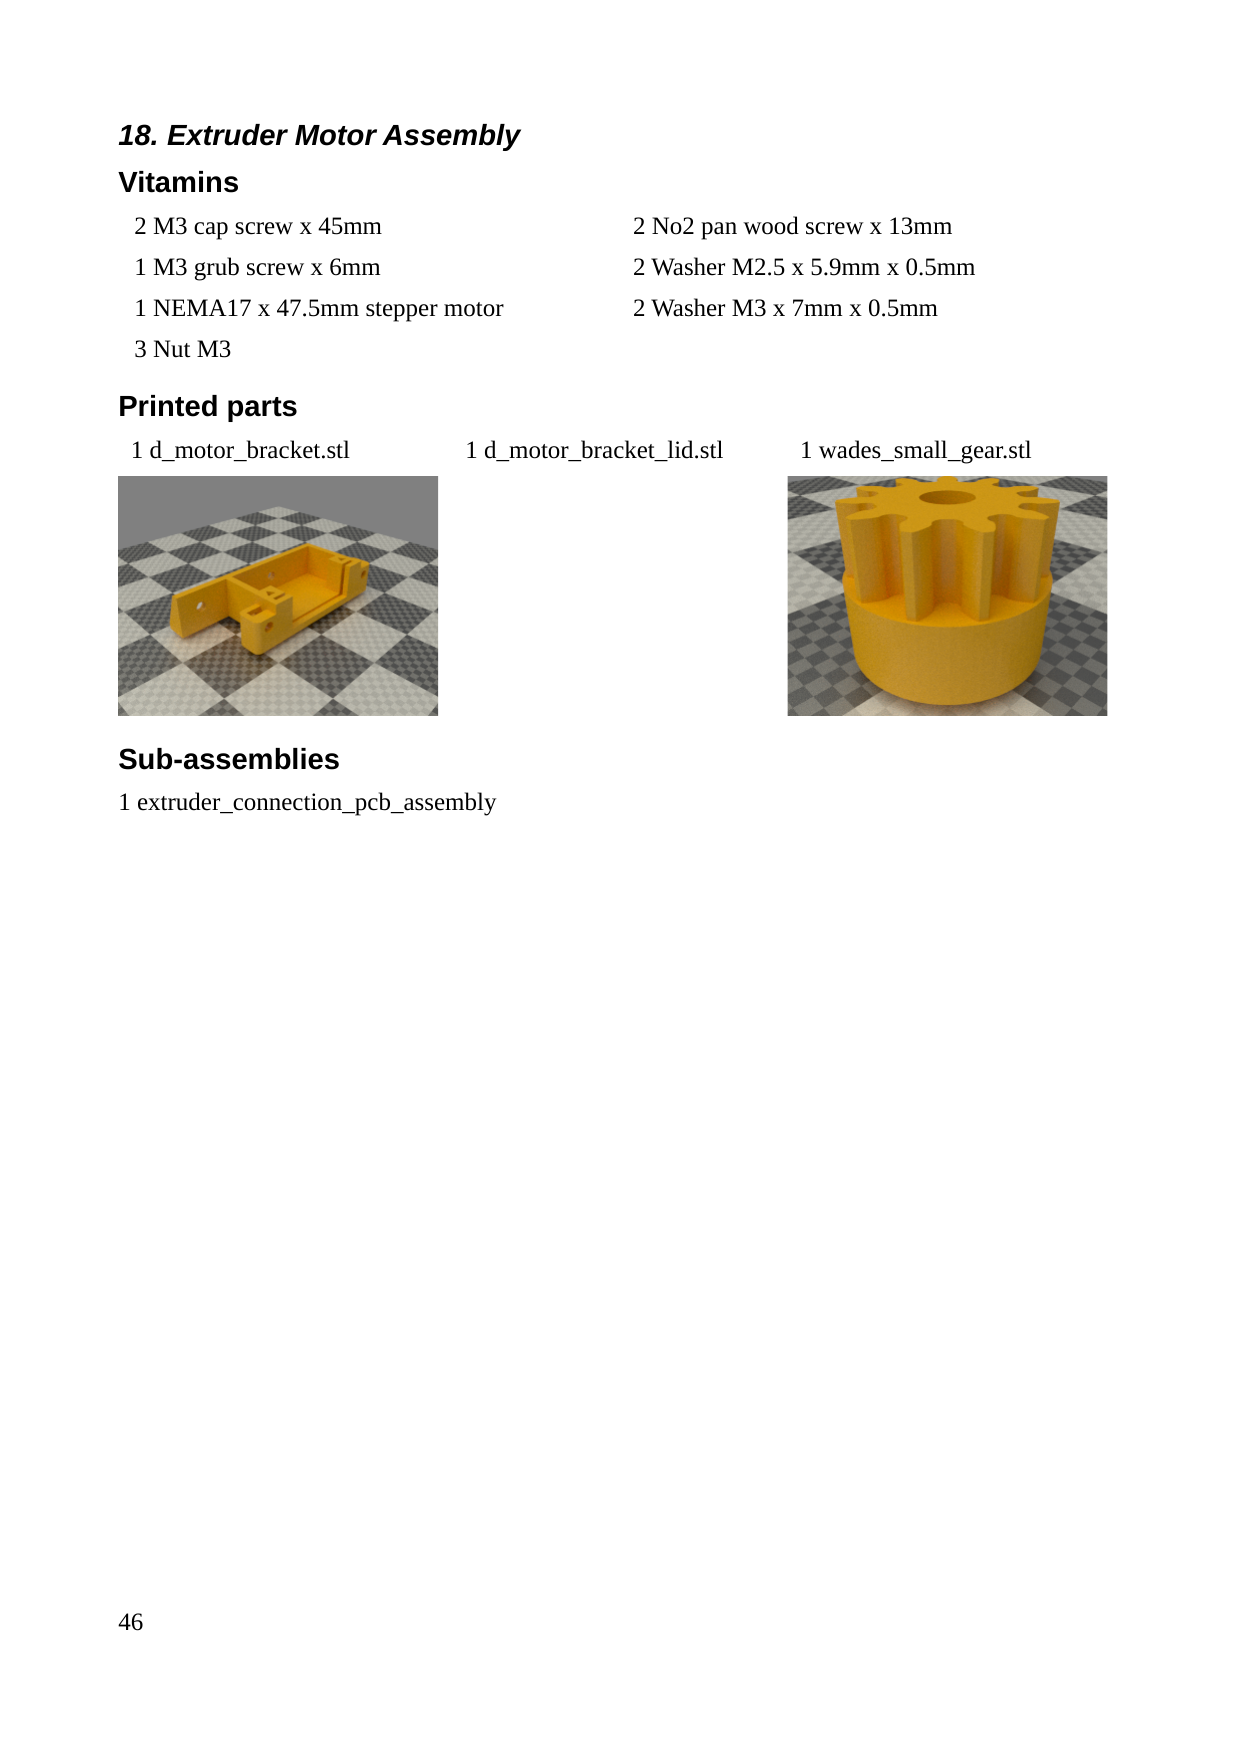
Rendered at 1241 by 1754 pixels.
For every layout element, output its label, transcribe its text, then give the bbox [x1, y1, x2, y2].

table_header 1 d_motor_bracket_lid.stl [453, 435, 787, 728]
table_header [788, 788, 1122, 1108]
subtitle Printed parts [118, 389, 1122, 423]
table_header 1 extruder_connection_pcb_assembly [118, 788, 502, 1108]
table_header 1 wades_small_gear.stl [788, 435, 1122, 728]
picture [787, 476, 1108, 716]
subtitle Sub-assemblies [118, 742, 1122, 776]
subtitle Extruder Motor Assembly [118, 118, 1122, 152]
picture [118, 476, 439, 716]
table_header 2 No2 pan wood screw x 13mm 2 Washer M2.5 x 5.9mm x 0.5mm 2 Washer M3 x 7mm x 0.5mm [620, 211, 1122, 376]
table_header 1 d_motor_bracket.stl [118, 435, 453, 728]
table_header 2 M3 cap screw x 45mm 1 M3 grub screw x 6mm 1 NEMA17 x 47.5mm stepper motor 3 Nut M3 [122, 211, 620, 376]
table_header [502, 788, 787, 1108]
subtitle Vitamins [118, 165, 1122, 199]
